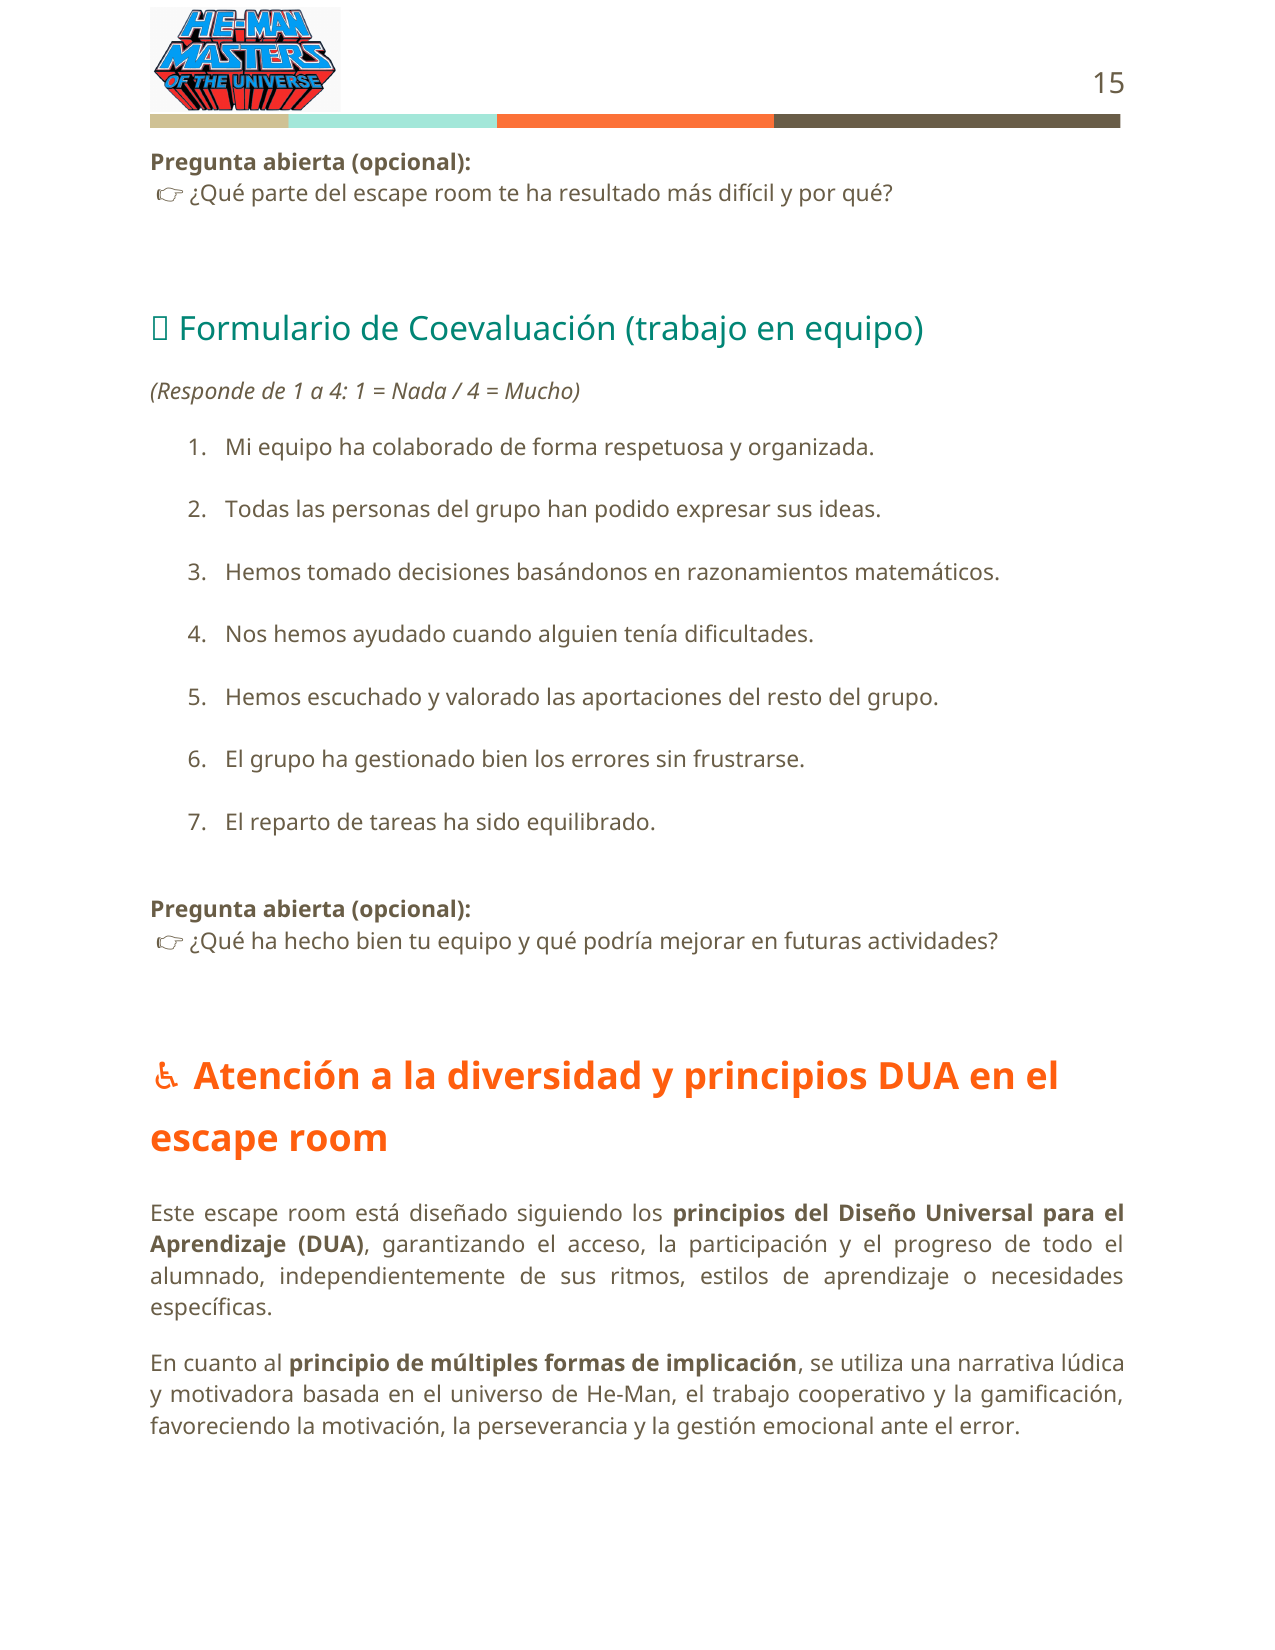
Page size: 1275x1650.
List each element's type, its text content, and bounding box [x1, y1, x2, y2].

list El reparto de tareas ha sido equilibrado. [187, 806, 1125, 868]
text Pregunta abierta (opcional): 👉 ¿Qué ha hecho bien tu equipo y qué podría mejorar en futuras actividades? [150, 893, 1125, 956]
text En cuanto al principio de múltiples formas de implicación, se utiliza una narrativa lúdica y motivadora basada en el universo de He-Man, el trabajo cooperativo y la gamificación, favoreciendo la motivación, la perseverancia y la gestión emocional ante el error. [150, 1347, 1125, 1441]
list Todas las personas del grupo han podido expresar sus ideas. [187, 493, 1125, 556]
text Pregunta abierta (opcional): 👉 ¿Qué parte del escape room te ha resultado más difícil y por qué? [150, 146, 1125, 208]
list Hemos tomado decisiones basándonos en razonamientos matemáticos. [187, 556, 1125, 618]
picture [150, 7, 341, 112]
list El grupo ha gestionado bien los errores sin frustrarse. [187, 743, 1125, 806]
list Nos hemos ayudado cuando alguien tenía dificultades. [187, 618, 1125, 681]
subtitle 🤝 Formulario de Coevaluación (trabajo en equipo) [150, 304, 1125, 350]
subtitle ♿ Atención a la diversidad y principios DUA en el escape room [150, 1050, 1125, 1162]
list Hemos escuchado y valorado las aportaciones del resto del grupo. [187, 681, 1125, 743]
text (Responde de 1 a 4: 1 = Nada / 4 = Mucho) [150, 375, 1125, 406]
picture [150, 114, 1121, 128]
text Este escape room está diseñado siguiendo los principios del Diseño Universal para el Aprendizaje (DUA), garantizando el acceso, la participación y el progreso de todo el alumnado, independientemente de sus ritmos, estilos de aprendizaje o necesidades específicas. [150, 1197, 1125, 1322]
list Mi equipo ha colaborado de forma respetuosa y organizada. [187, 431, 1125, 493]
